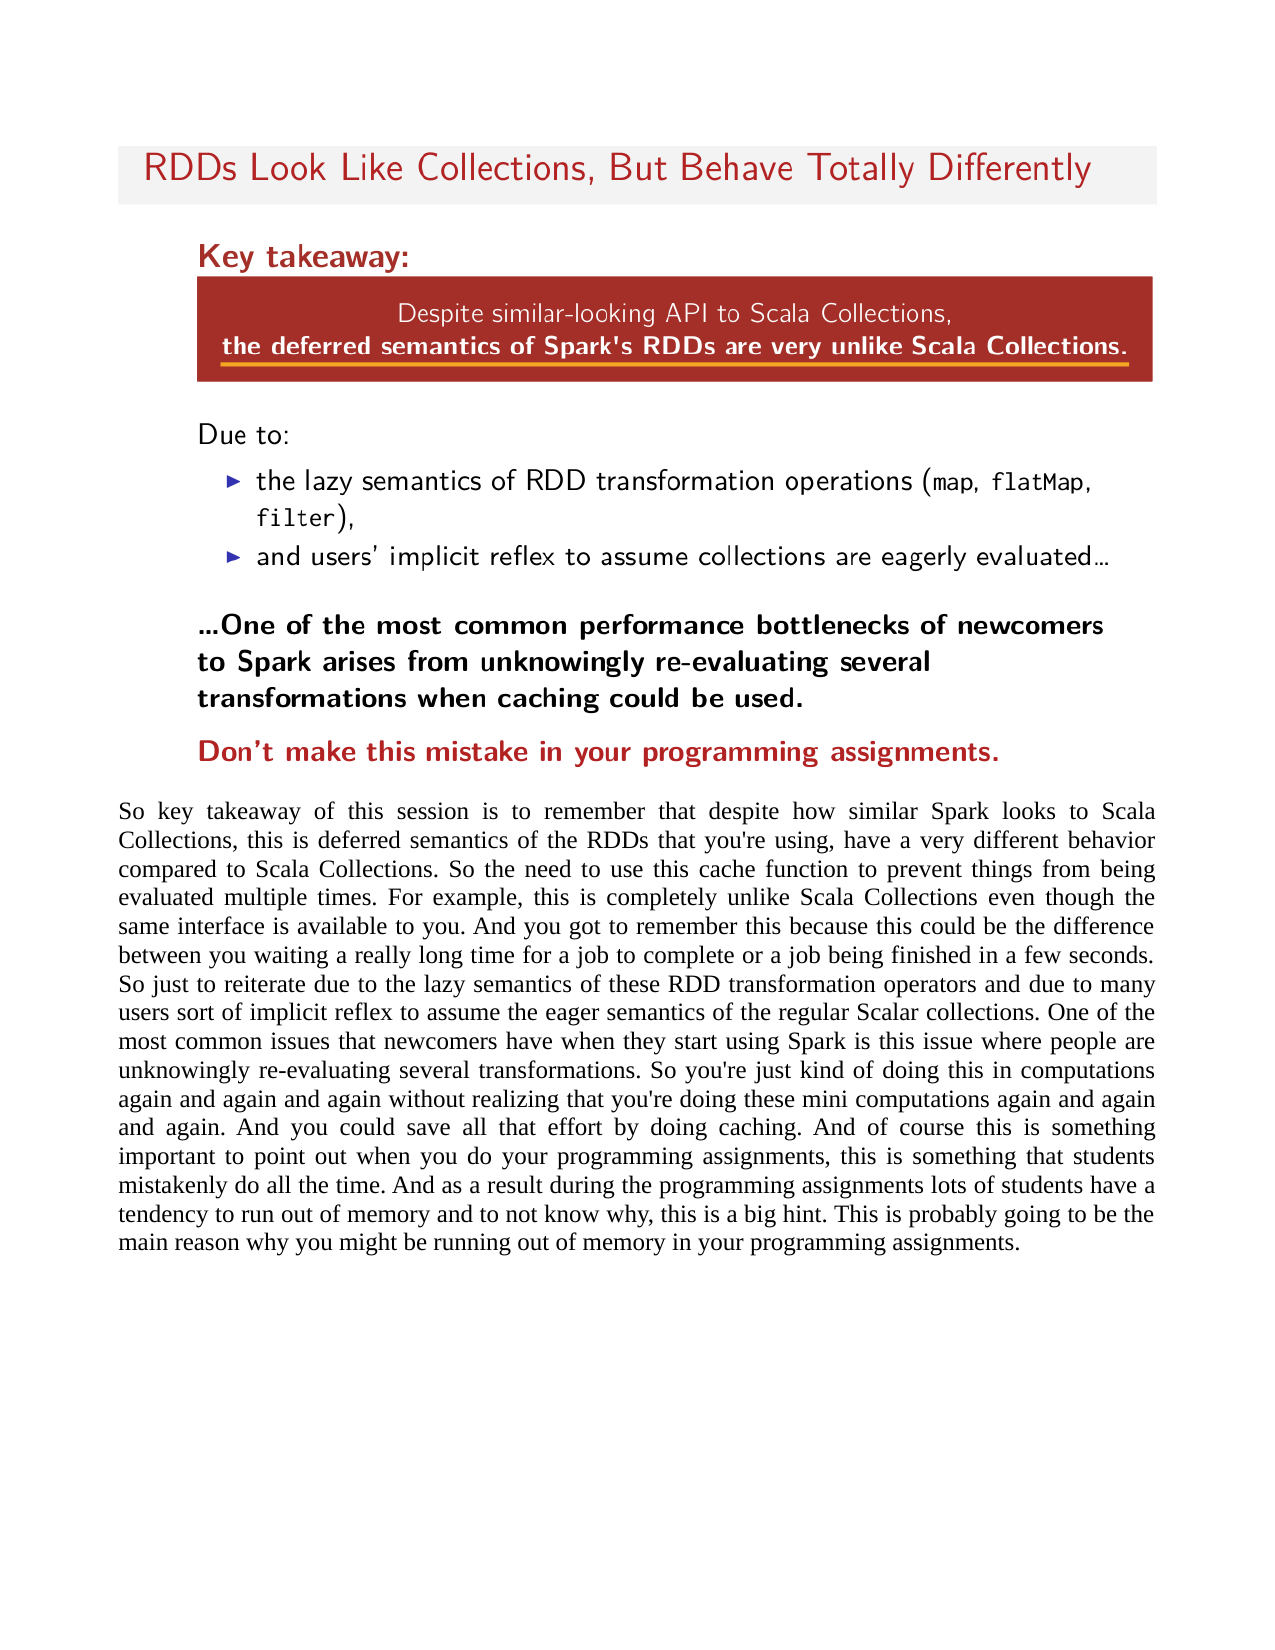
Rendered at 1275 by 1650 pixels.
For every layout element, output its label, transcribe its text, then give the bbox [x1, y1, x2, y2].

text So key takeaway of this session is to remember that despite how similar Spark looks to Scala Collections, this is deferred semantics of the RDDs that you're using, have a very different behavior compared to Scala Collections. So the need to use this cache function to prevent things from being evaluated multiple times. For example, this is completely unlike Scala Collections even though the same interface is available to you. And you got to remember this because this could be the difference between you waiting a really long time for a job to complete or a job being finished in a few seconds. So just to reiterate due to the lazy semantics of these RDD transformation operators and due to many users sort of implicit reflex to assume the eager semantics of the regular Scalar collections. One of the most common issues that newcomers have when they start using Spark is this issue where people are unknowingly re-evaluating several transformations. So you're just kind of doing this in computations again and again and again without realizing that you're doing these mini computations again and again and again. And you could save all that effort by doing caching. And of course this is something important to point out when you do your programming assignments, this is something that students mistakenly do all the time. And as a result during the programming assignments lots of students have a tendency to run out of memory and to not know why, this is a big hint. This is probably going to be the main reason why you might be running out of memory in your programming assignments. [118, 796, 1157, 1256]
picture [118, 146, 1157, 768]
